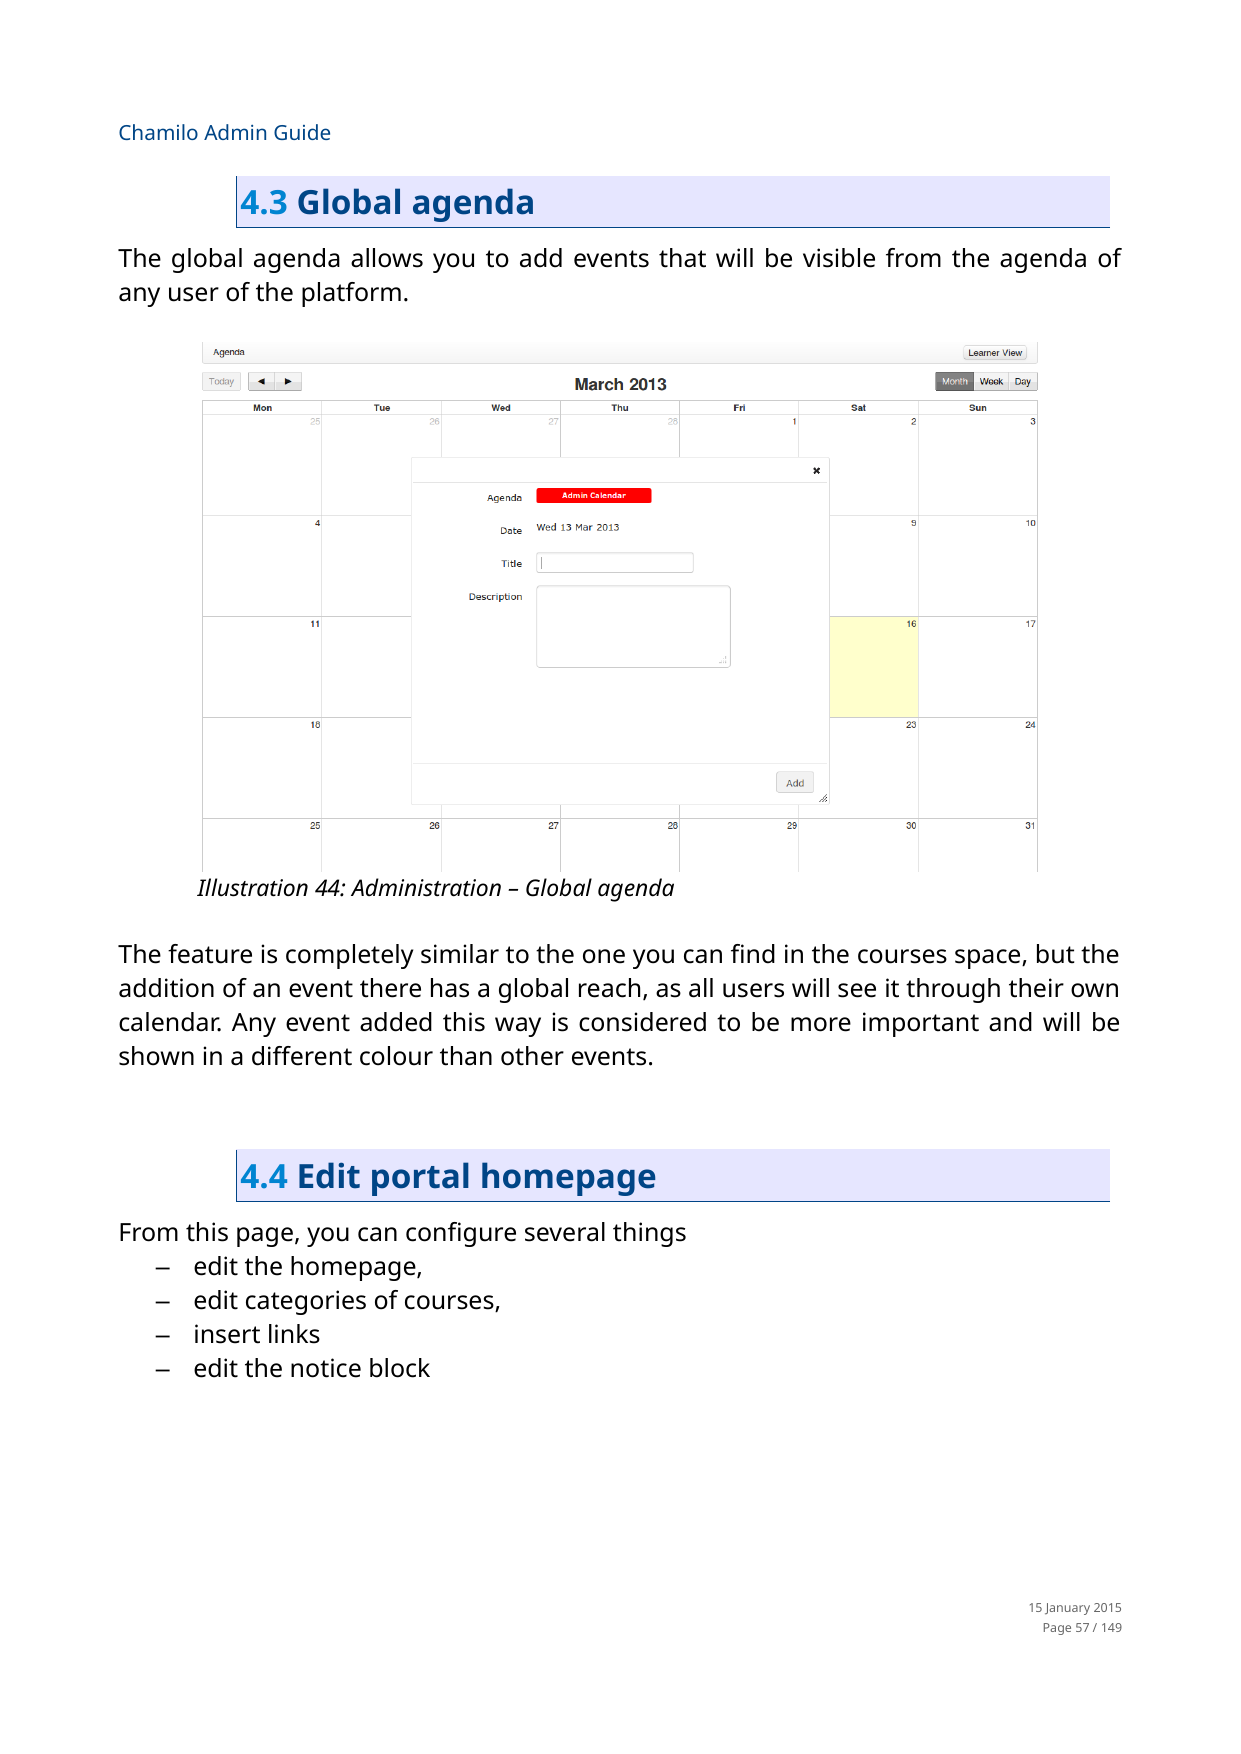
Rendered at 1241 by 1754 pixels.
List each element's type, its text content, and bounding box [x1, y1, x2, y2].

list insert links [156, 1316, 1122, 1351]
list edit the homepage, [156, 1248, 1122, 1282]
subtitle Global agenda [237, 176, 1110, 227]
picture [197, 342, 1043, 872]
text The feature is completely similar to the one you can find in the courses space, but the addition of an event there has a global reach, as all users will see it through their own calendar. Any event added this way is considered to be more important and will be shown in a different colour than other events. [118, 937, 1122, 1073]
list edit the notice block [156, 1351, 1122, 1384]
list edit categories of courses, [156, 1282, 1122, 1316]
text Illustration 44: Administration – Global agenda [197, 872, 1043, 903]
text The global agenda allows you to add events that will be visible from the agenda of any user of the platform. [118, 241, 1122, 309]
subtitle Edit portal homepage [236, 1149, 1110, 1201]
text From this page, you can configure several things [118, 1214, 1122, 1248]
